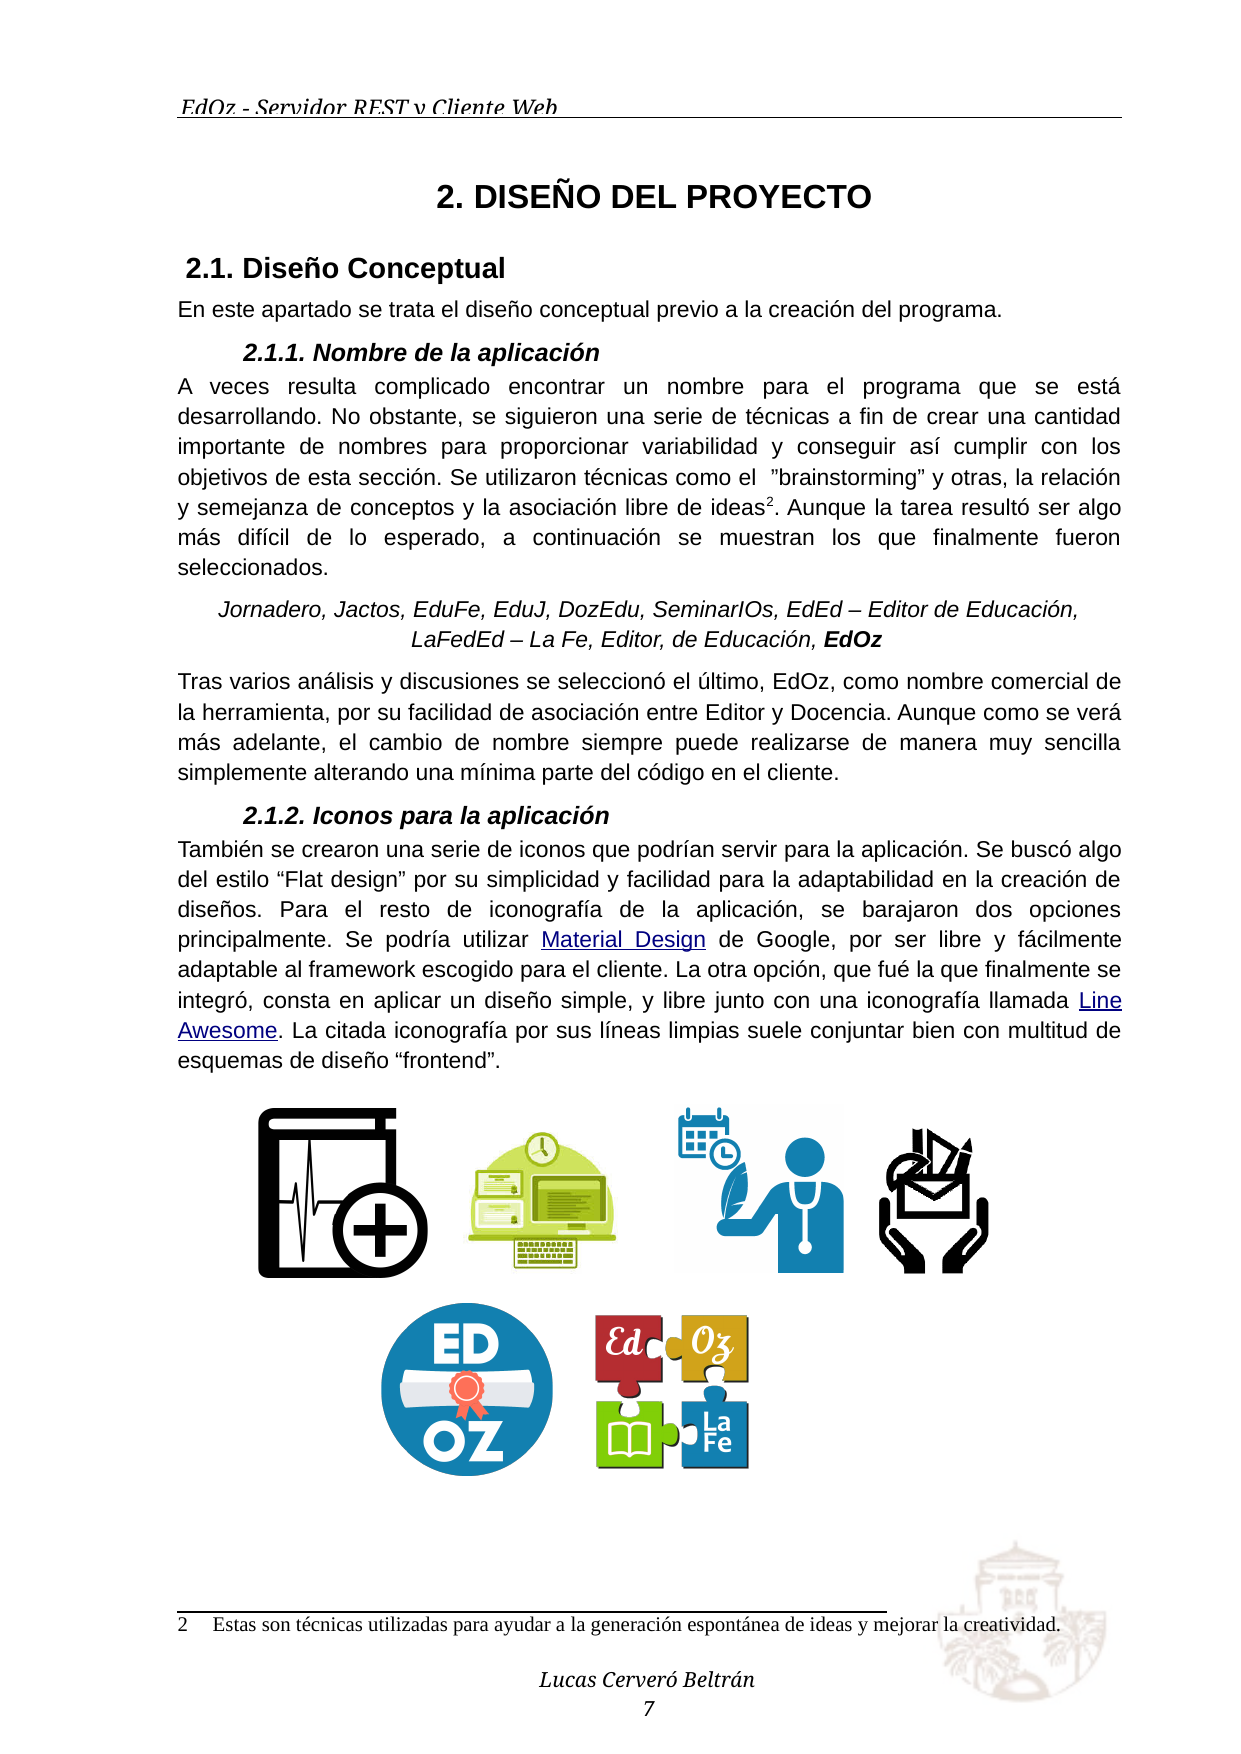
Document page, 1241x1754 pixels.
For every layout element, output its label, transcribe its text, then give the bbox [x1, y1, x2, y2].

text Jornadero, Jactos, EduFe, EduJ, DozEdu, SeminarIOs, EdEd – Editor de Educación, LaFedEd – La Fe, Editor, de Educación, EdOz [177, 596, 1122, 653]
picture [381, 1303, 553, 1476]
picture [457, 1114, 624, 1280]
list Nombre de la aplicación [177, 338, 1122, 367]
picture [258, 1108, 428, 1278]
text Estas son técnicas utilizadas para ayudar a la generación espontánea de ideas y mejorar la creatividad. [177, 1612, 1122, 1636]
text También se crearon una serie de iconos que podrían servir para la aplicación. Se buscó algo del estilo “Flat design” por su simplicidad y facilidad para la adaptabilidad en la creación de diseños. Para el resto de iconografía de la aplicación, se barajaron dos opciones principalmente. Se podría utilizar Material Design de Google, por ser libre y fácilmente adaptable al framework escogido para el cliente. La otra opción, que fué la que finalmente se integró, consta en aplicar un diseño simple, y libre junto con una iconografía llamada Line Awesome. La citada iconografía por sus líneas limpias suele conjuntar bien con multitud de esquemas de diseño “frontend”. [177, 836, 1122, 1073]
text En este apartado se trata el diseño conceptual previo a la creación del programa. [177, 296, 1122, 323]
picture [867, 1093, 999, 1283]
text Tras varios análisis y discusiones se seleccionó el último, EdOz, como nombre comercial de la herramienta, por su facilidad de asociación entre Editor y Docencia. Aunque como se verá más adelante, el cambio de nombre siempre puede realizarse de manera muy sencilla simplemente alterando una mínima parte del código en el cliente. [177, 668, 1122, 785]
list Iconos para la aplicación [177, 801, 1122, 830]
list Diseño Conceptual [177, 251, 1122, 284]
picture [673, 1104, 844, 1273]
list Diseño del proyecto [177, 177, 1122, 216]
text A veces resulta complicado encontrar un nombre para el programa que se está desarrollando. No obstante, se siguieron una serie de técnicas a fin de crear una cantidad importante de nombres para proporcionar variabilidad y conseguir así cumplir con los objetivos de esta sección. Se utilizaron técnicas como el ”brainstorming” y otras, la relación y semejanza de conceptos y la asociación libre de ideas. Aunque la tarea resultó ser algo más difícil de lo esperado, a continuación se muestran los que finalmente fueron seleccionados. [177, 373, 1122, 581]
picture [584, 1308, 764, 1474]
